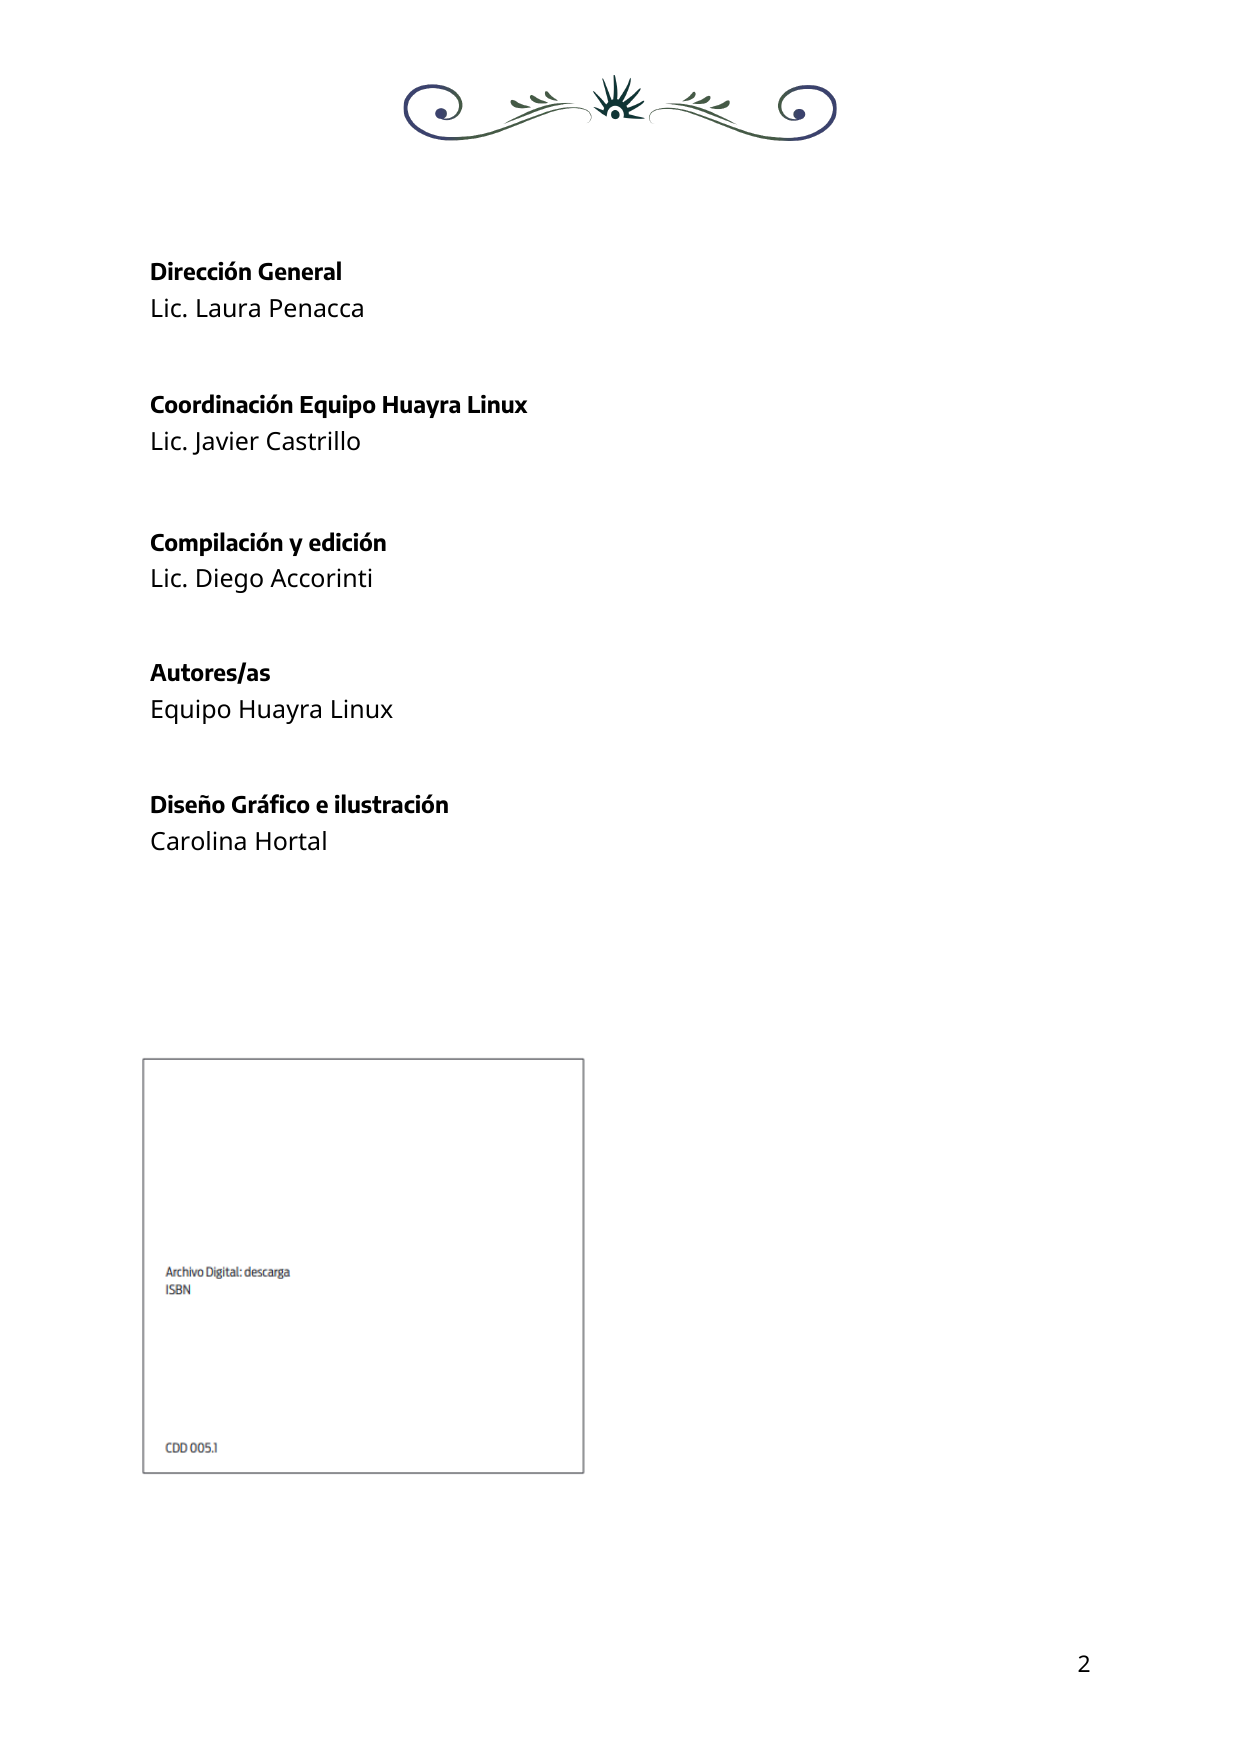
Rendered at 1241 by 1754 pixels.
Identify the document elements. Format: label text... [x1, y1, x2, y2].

text Dirección General Lic. Laura Penacca [150, 221, 1090, 361]
picture [129, 1042, 598, 1488]
picture [403, 75, 837, 141]
text Coordinación Equipo Huayra Linux Lic. Javier Castrillo Compilación y edición Lic. Diego Accorinti [150, 390, 1090, 595]
text Autores/as Equipo Huayra Linux [150, 625, 1090, 760]
text Diseño Gráfico e ilustración Carolina Hortal [150, 790, 1090, 858]
